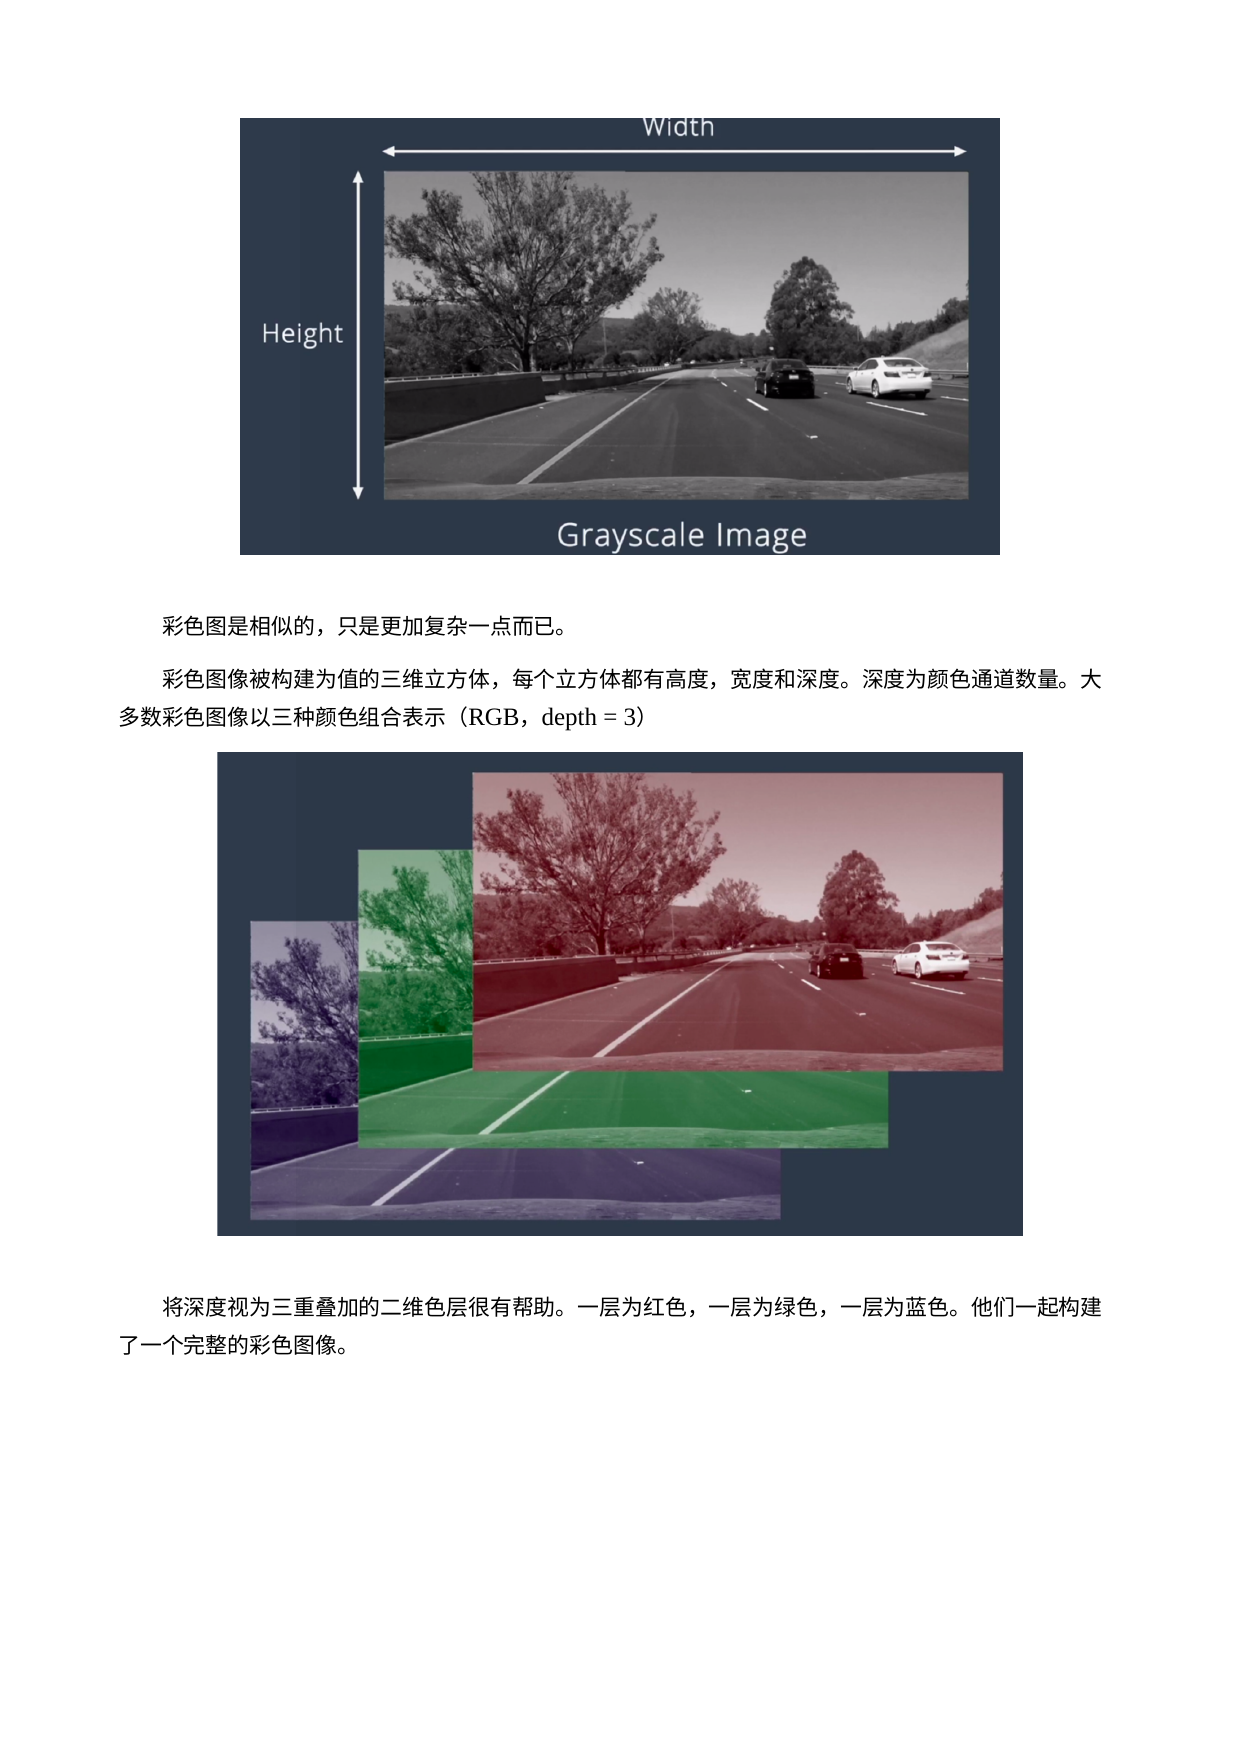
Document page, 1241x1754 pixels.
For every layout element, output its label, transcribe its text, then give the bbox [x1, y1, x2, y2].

picture [217, 752, 1023, 1236]
text 彩色图像被构建为值的三维立方体，每个立方体都有高度，宽度和深度。深度为颜色通道数量。大多数彩色图像以三种颜色组合表示（RGB，depth = 3） [118, 662, 1122, 731]
picture [240, 118, 1000, 555]
text 彩色图是相似的，只是更加复杂一点而已。 [118, 609, 1122, 641]
text 将深度视为三重叠加的二维色层很有帮助。一层为红色，一层为绿色，一层为蓝色。他们一起构建了一个完整的彩色图像。 [118, 1290, 1122, 1359]
